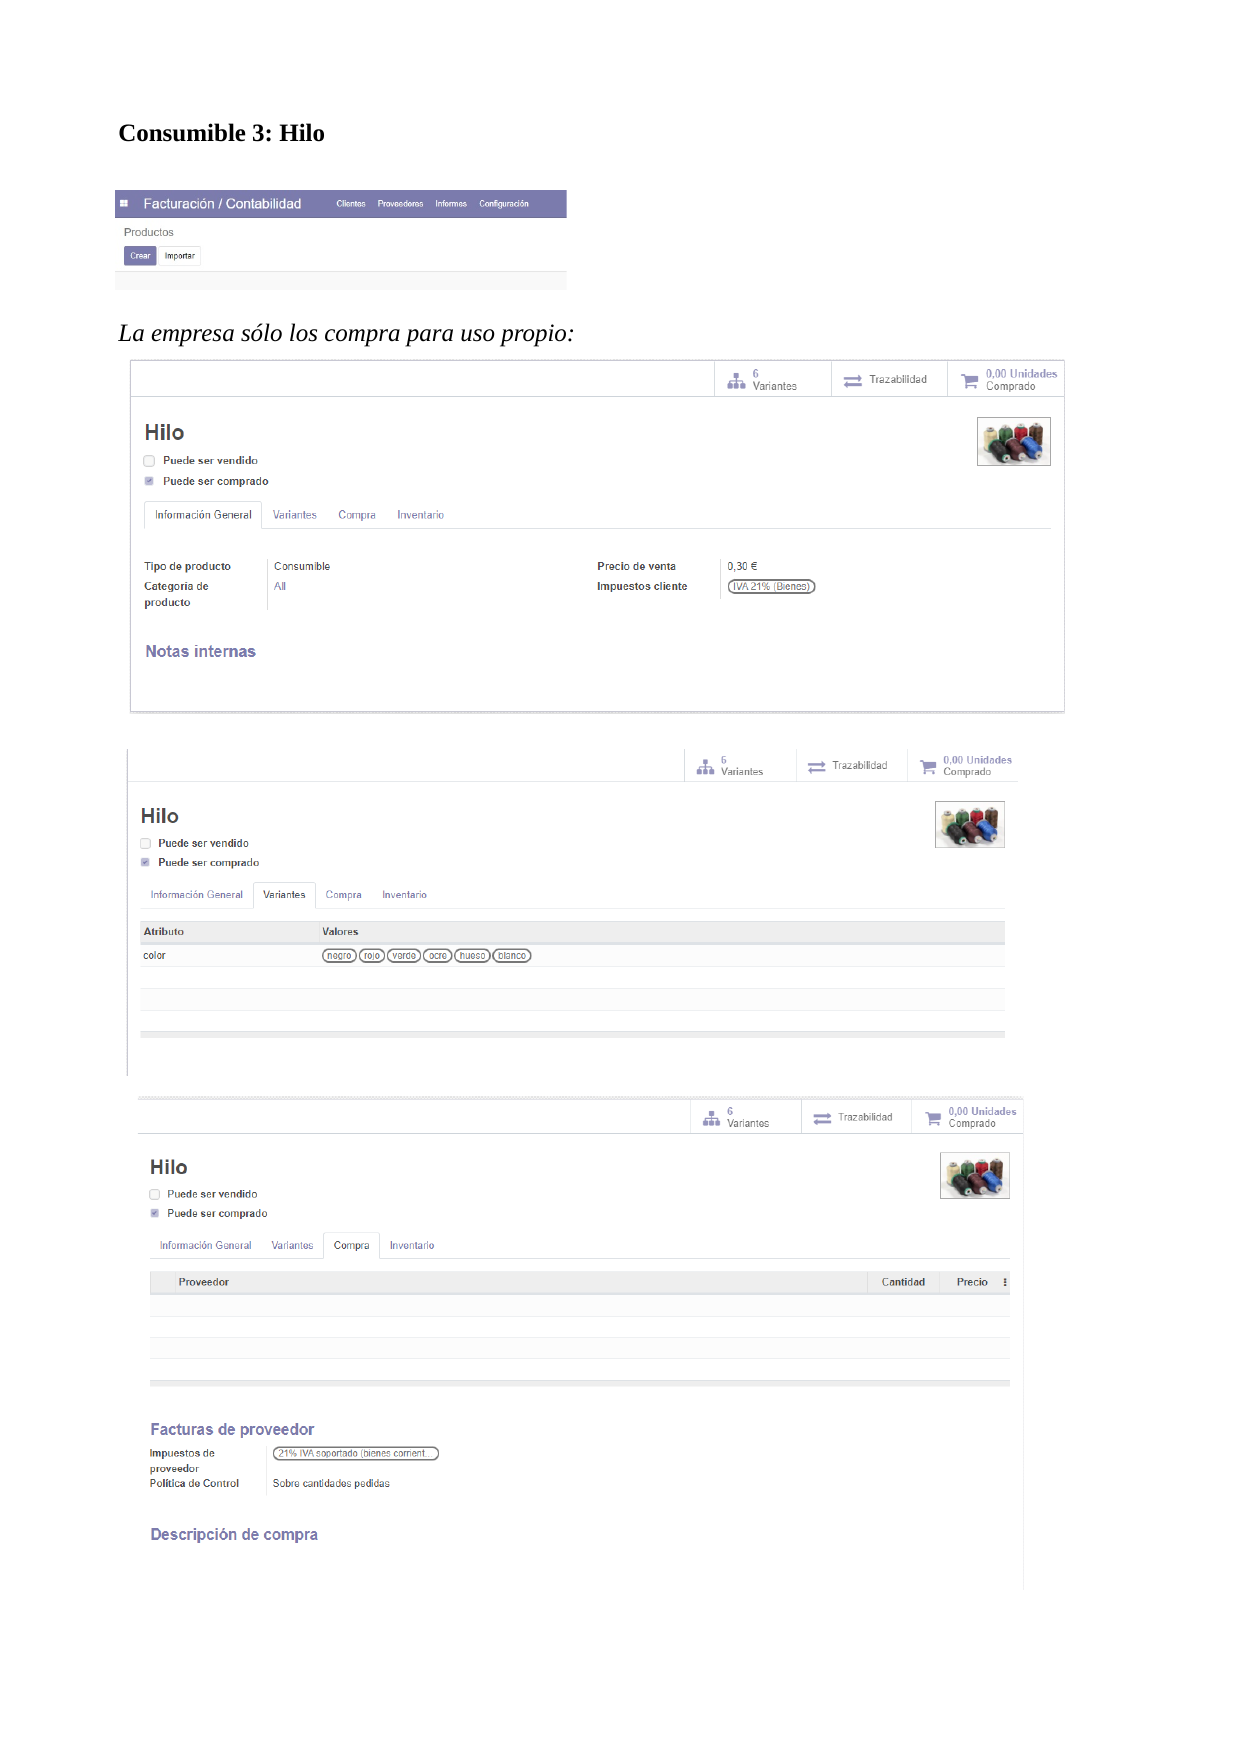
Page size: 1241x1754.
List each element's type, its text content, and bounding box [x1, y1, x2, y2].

picture [115, 190, 567, 290]
text La empresa sólo los compra para uso propio: [118, 318, 1122, 347]
picture [126, 749, 1018, 1076]
picture [129, 359, 1065, 714]
picture [137, 1096, 1024, 1590]
text Consumible 3: Hilo [118, 118, 1122, 147]
